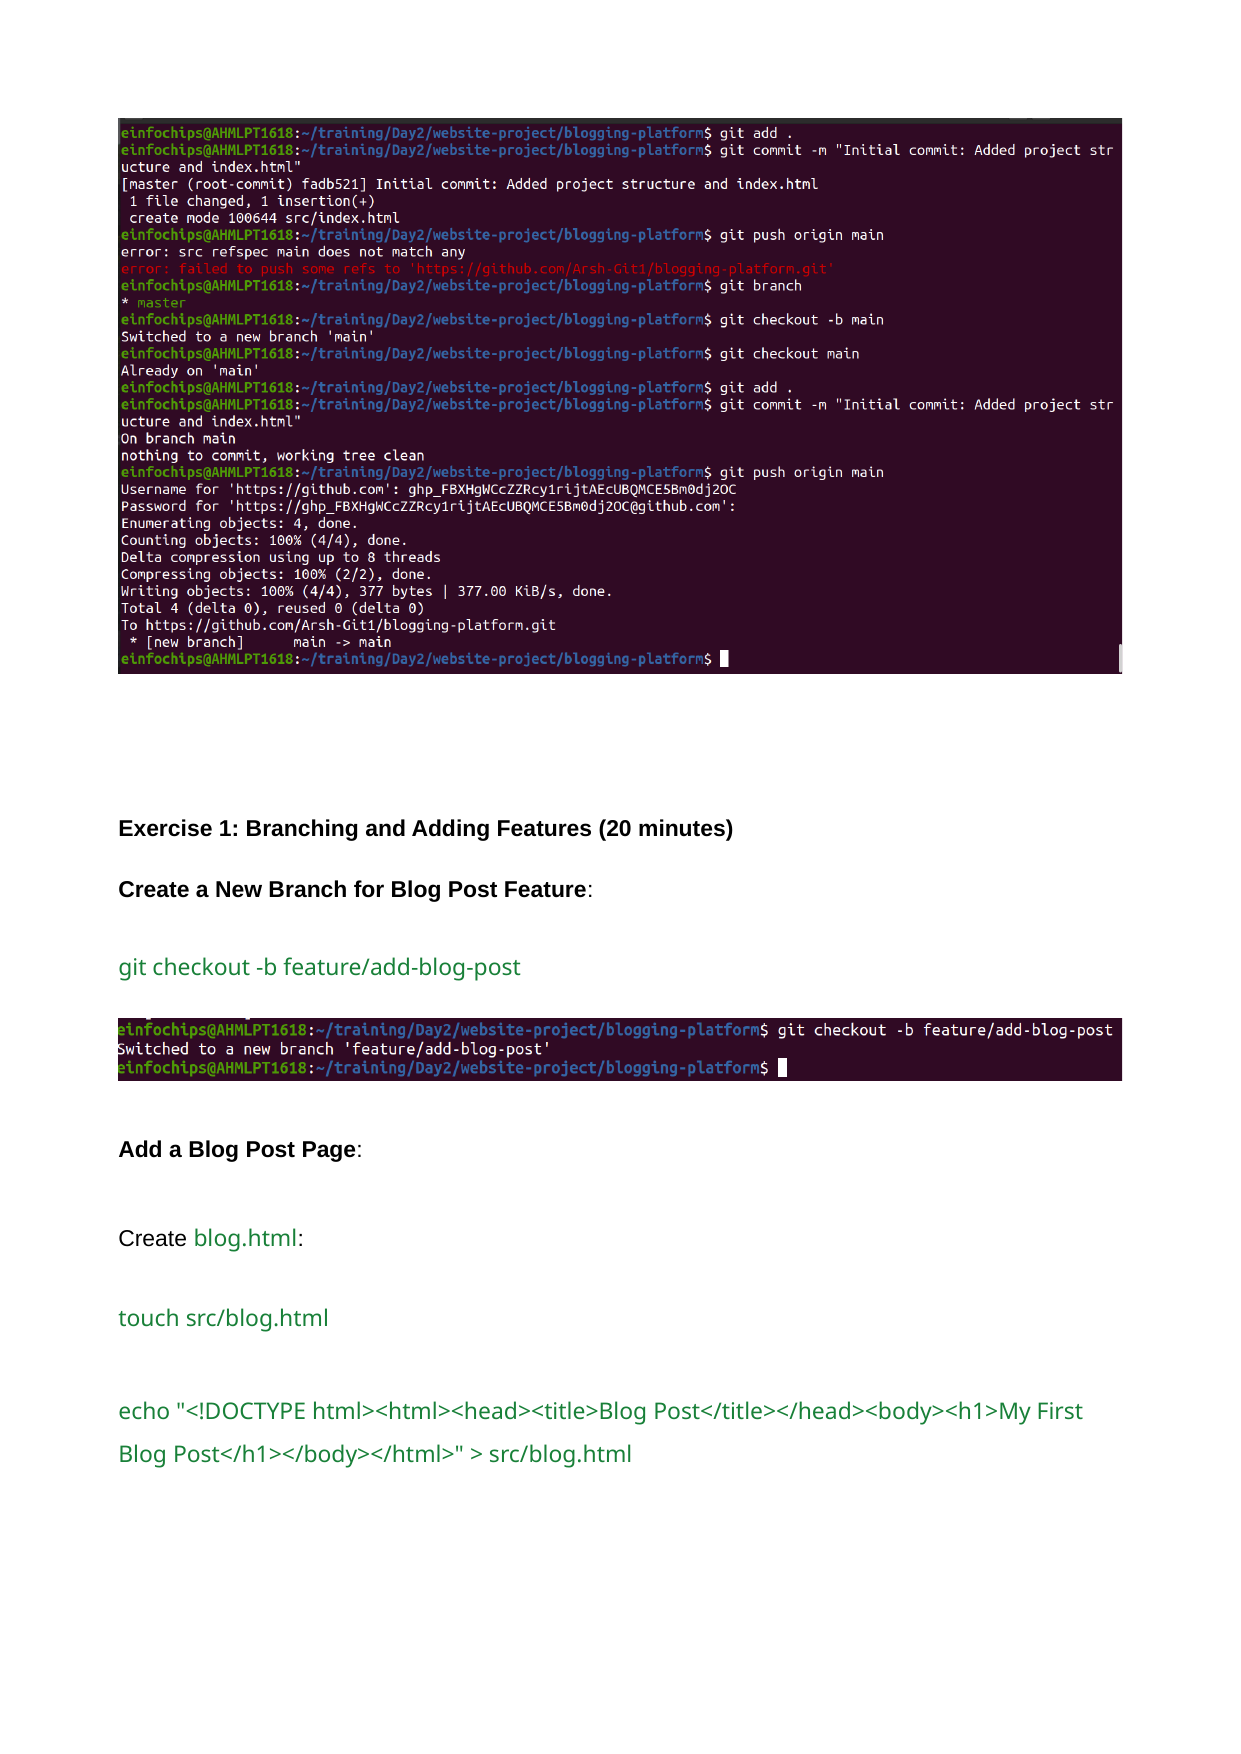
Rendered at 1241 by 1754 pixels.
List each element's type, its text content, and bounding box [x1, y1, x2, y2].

text echo "<!DOCTYPE html><html><head><title>Blog Post</title></head><body><h1>My First Blog Post</h1></body></html>" > src/blog.html [118, 1395, 1122, 1469]
text Add a Blog Post Page: [118, 1136, 1122, 1162]
text Create a New Branch for Blog Post Feature: git checkout -b feature/add-blog-post [118, 876, 1122, 982]
picture [118, 1018, 1123, 1081]
subtitle Exercise 1: Branching and Adding Features (20 minutes) [118, 814, 1122, 841]
text Create blog.html: touch src/blog.html [118, 1222, 1122, 1333]
picture [118, 118, 1123, 674]
